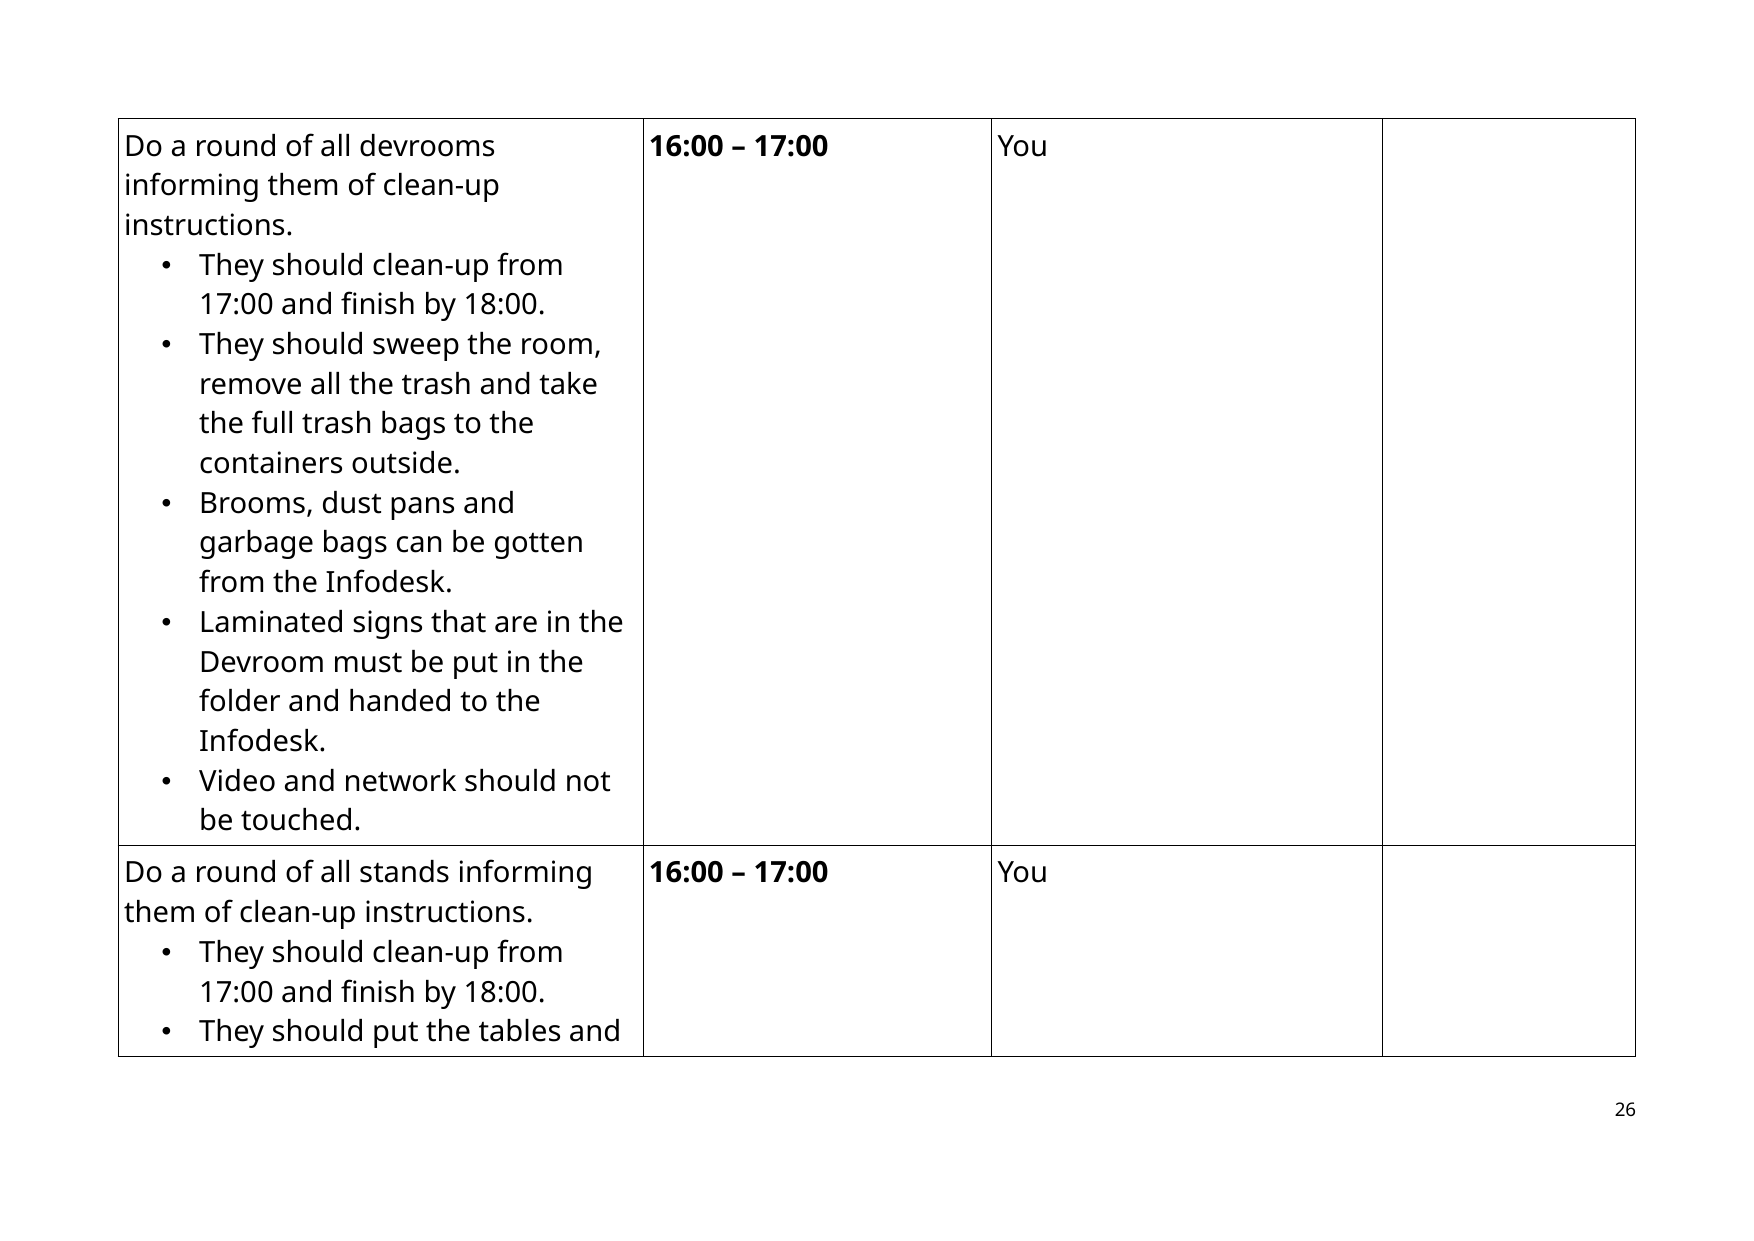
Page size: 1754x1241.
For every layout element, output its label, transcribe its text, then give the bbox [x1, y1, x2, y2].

table_cell 16:00 – 17:00 [644, 846, 991, 1056]
table_cell You [992, 846, 1382, 1056]
table_cell 16:00 – 17:00 [644, 119, 991, 845]
table_cell You [992, 119, 1382, 845]
table_cell [1383, 119, 1635, 845]
table_cell Do a round of all stands informing them of clean-up instructions. They should clean-up from 17:00 and finish by 18:00. They should put the tables and [119, 846, 643, 1056]
table_cell [1383, 846, 1635, 1056]
table_cell Do a round of all devrooms informing them of clean-up instructions. They should clean-up from 17:00 and finish by 18:00. They should sweep the room, remove all the trash and take the full trash bags to the containers outside. Brooms, dust pans and garbage bags can be gotten from the Infodesk. Laminated signs that are in the Devroom must be put in the folder and handed to the Infodesk. Video and network should not be touched. [119, 119, 643, 845]
